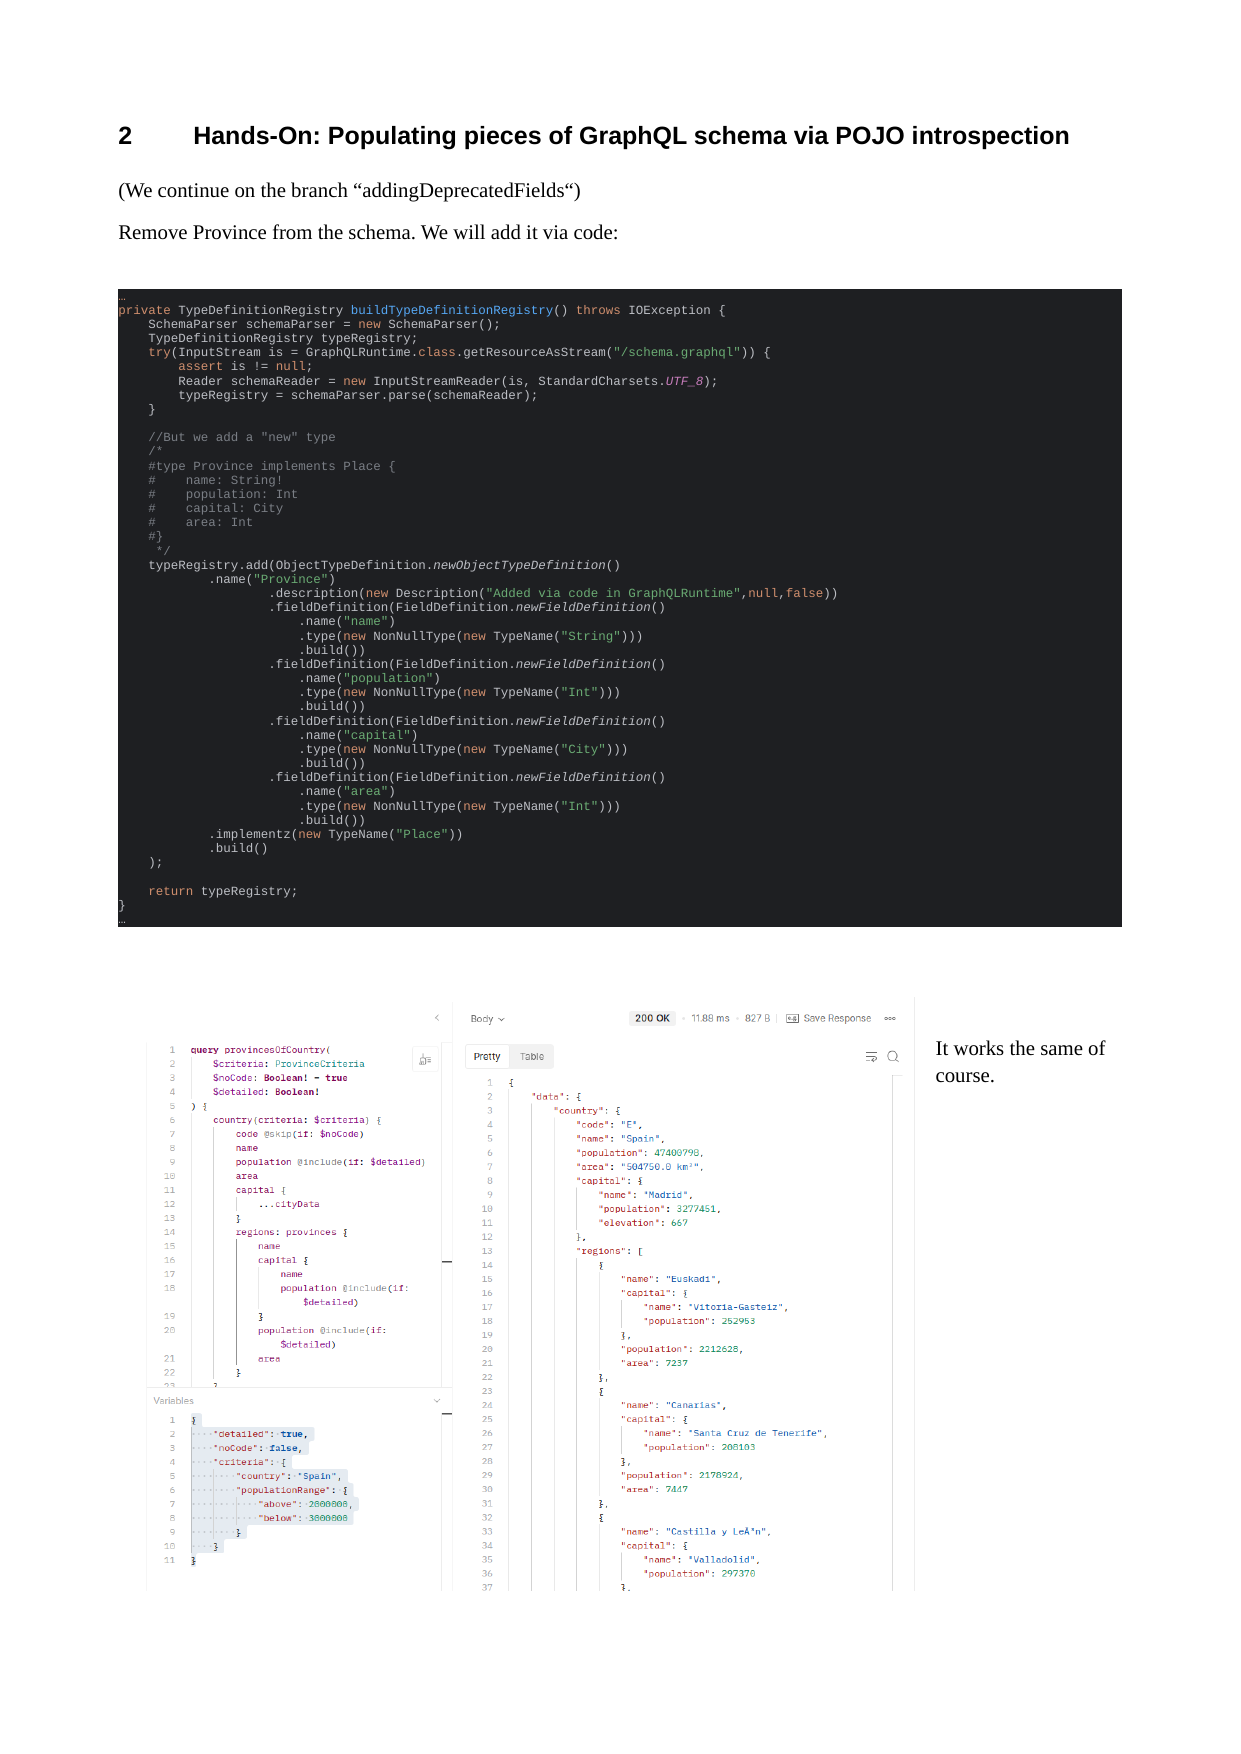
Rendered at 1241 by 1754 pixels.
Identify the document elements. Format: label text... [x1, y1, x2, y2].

text private TypeDefinitionRegistry buildTypeDefinitionRegistry() throws IOException { SchemaParser schemaParser = new SchemaParser(); TypeDefinitionRegistry typeRegistry; try(InputStream is = GraphQLRuntime.class.getResourceAsStream("/schema.graphql")) { assert is != null; Reader schemaReader = new InputStreamReader(is, StandardCharsets.UTF_8); typeRegistry = schemaParser.parse(schemaReader); } //But we add a "new" type /* #type Province implements Place { # name: String! # population: Int # capital: City # area: Int #} */ typeRegistry.add(ObjectTypeDefinition.newObjectTypeDefinition() .name("Province") .description(new Description("Added via code in GraphQLRuntime",null,false)) .fieldDefinition(FieldDefinition.newFieldDefinition() .name("name") .type(new NonNullType(new TypeName("String"))) .build()) .fieldDefinition(FieldDefinition.newFieldDefinition() .name("population") .type(new NonNullType(new TypeName("Int"))) .build()) .fieldDefinition(FieldDefinition.newFieldDefinition() .name("capital") .type(new NonNullType(new TypeName("City"))) .build()) .fieldDefinition(FieldDefinition.newFieldDefinition() .name("area") .type(new NonNullType(new TypeName("Int"))) .build()) .implementz(new TypeName("Place")) .build() ); return typeRegistry; } [118, 304, 1122, 913]
text … [118, 289, 1122, 304]
subtitle Hands-On: Populating pieces of GraphQL schema via POJO introspection [118, 121, 1122, 150]
text Remove Province from the schema. We will add it via code: [118, 220, 1122, 244]
text [118, 1063, 139, 1087]
text It works the same of [920, 1035, 1122, 1059]
text [118, 1035, 139, 1059]
text course. [920, 1063, 1122, 1087]
text (We continue on the branch “addingDeprecatedFields“) [118, 177, 1122, 202]
picture [139, 997, 920, 1591]
text … [118, 913, 1122, 927]
